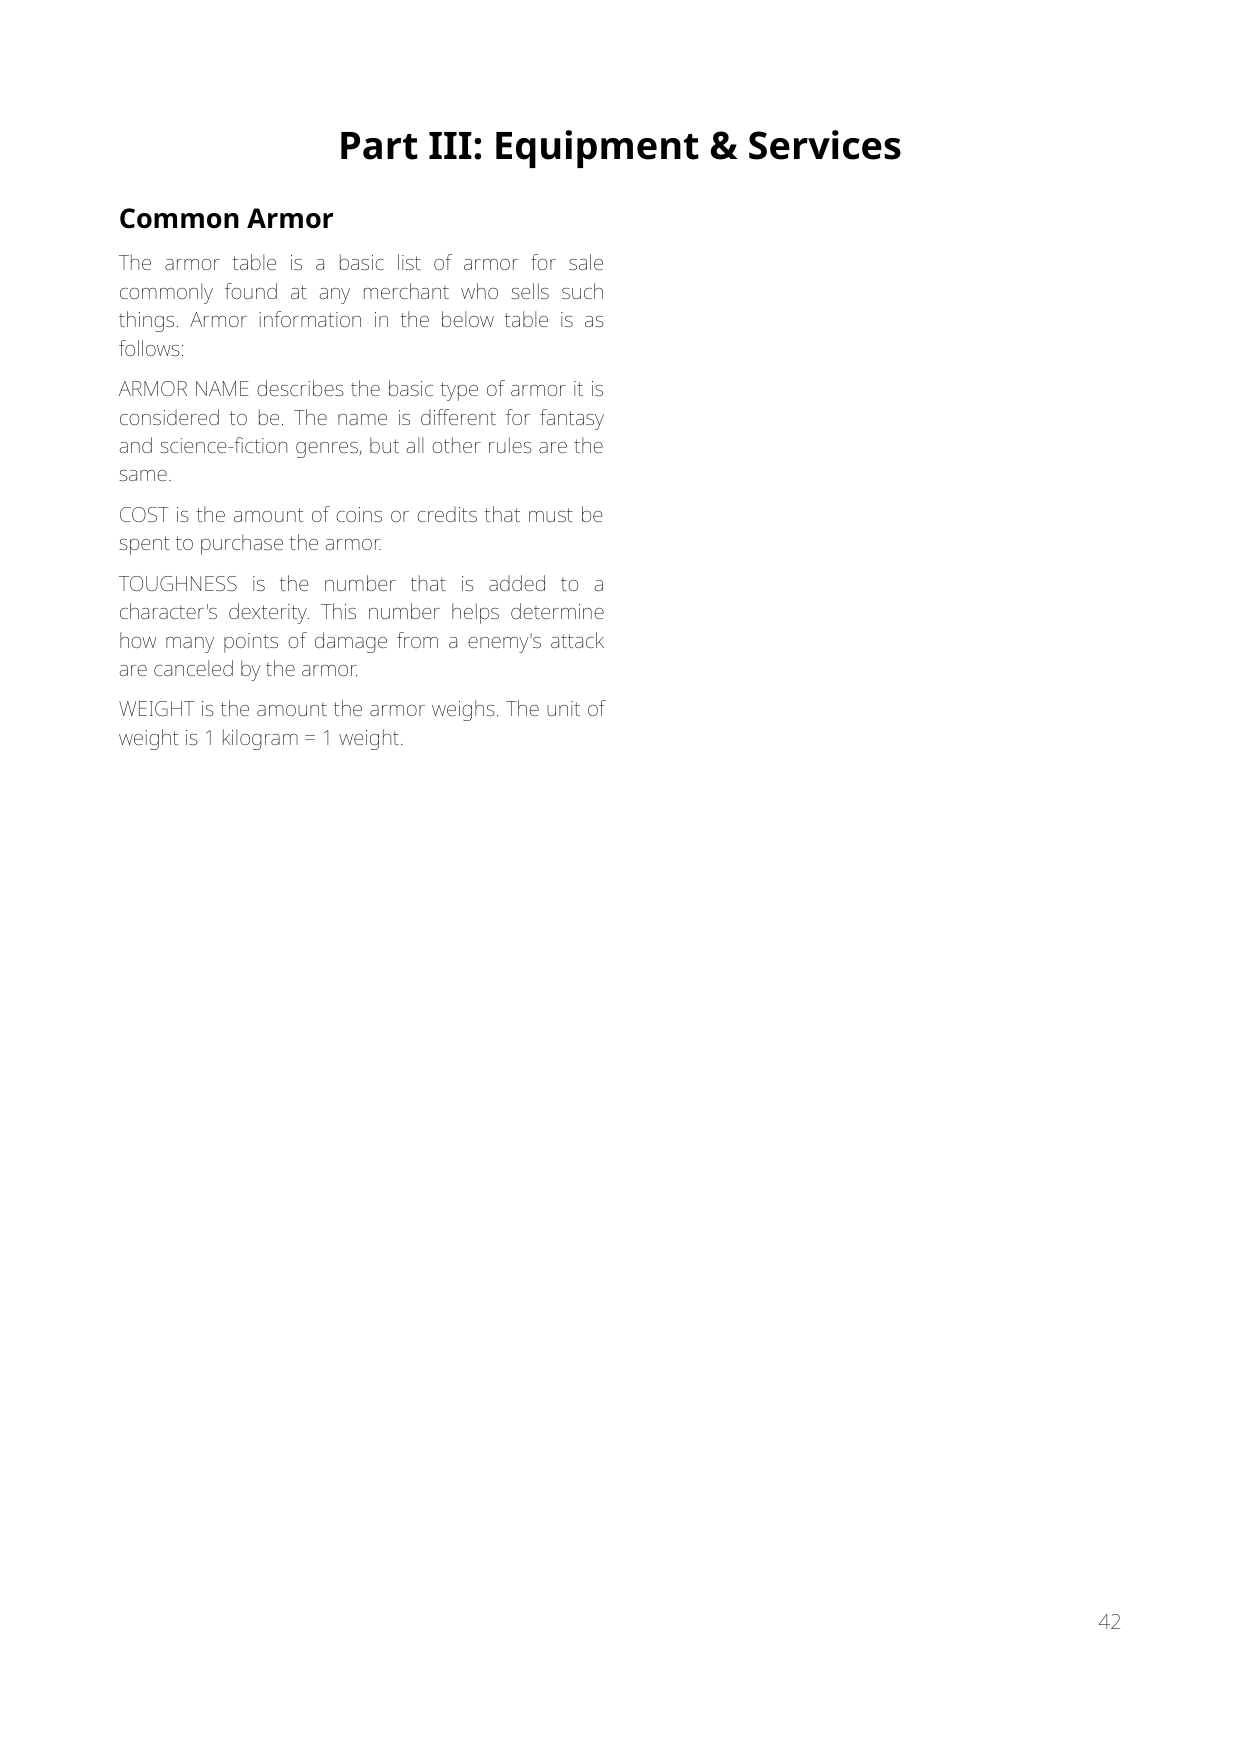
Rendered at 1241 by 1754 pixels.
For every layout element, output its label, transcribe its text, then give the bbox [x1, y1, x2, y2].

text WEIGHT is the amount the armor weighs. The unit of weight is 1 kilogram = 1 weight. [118, 694, 605, 751]
text Common Armor [118, 200, 605, 237]
text TOUGHNESS is the number that is added to a character's dexterity. This number helps determine how many points of damage from a enemy's attack are canceled by the armor. [118, 569, 605, 683]
text ARMOR NAME describes the basic type of armor it is considered to be. The name is different for fantasy and science-fiction genres, but all other rules are the same. [118, 374, 605, 488]
text COST is the amount of coins or credits that must be spent to purchase the armor. [118, 500, 605, 557]
text The armor table is a basic list of armor for sale commonly found at any merchant who sells such things. Armor information in the below table is as follows: [118, 248, 605, 362]
